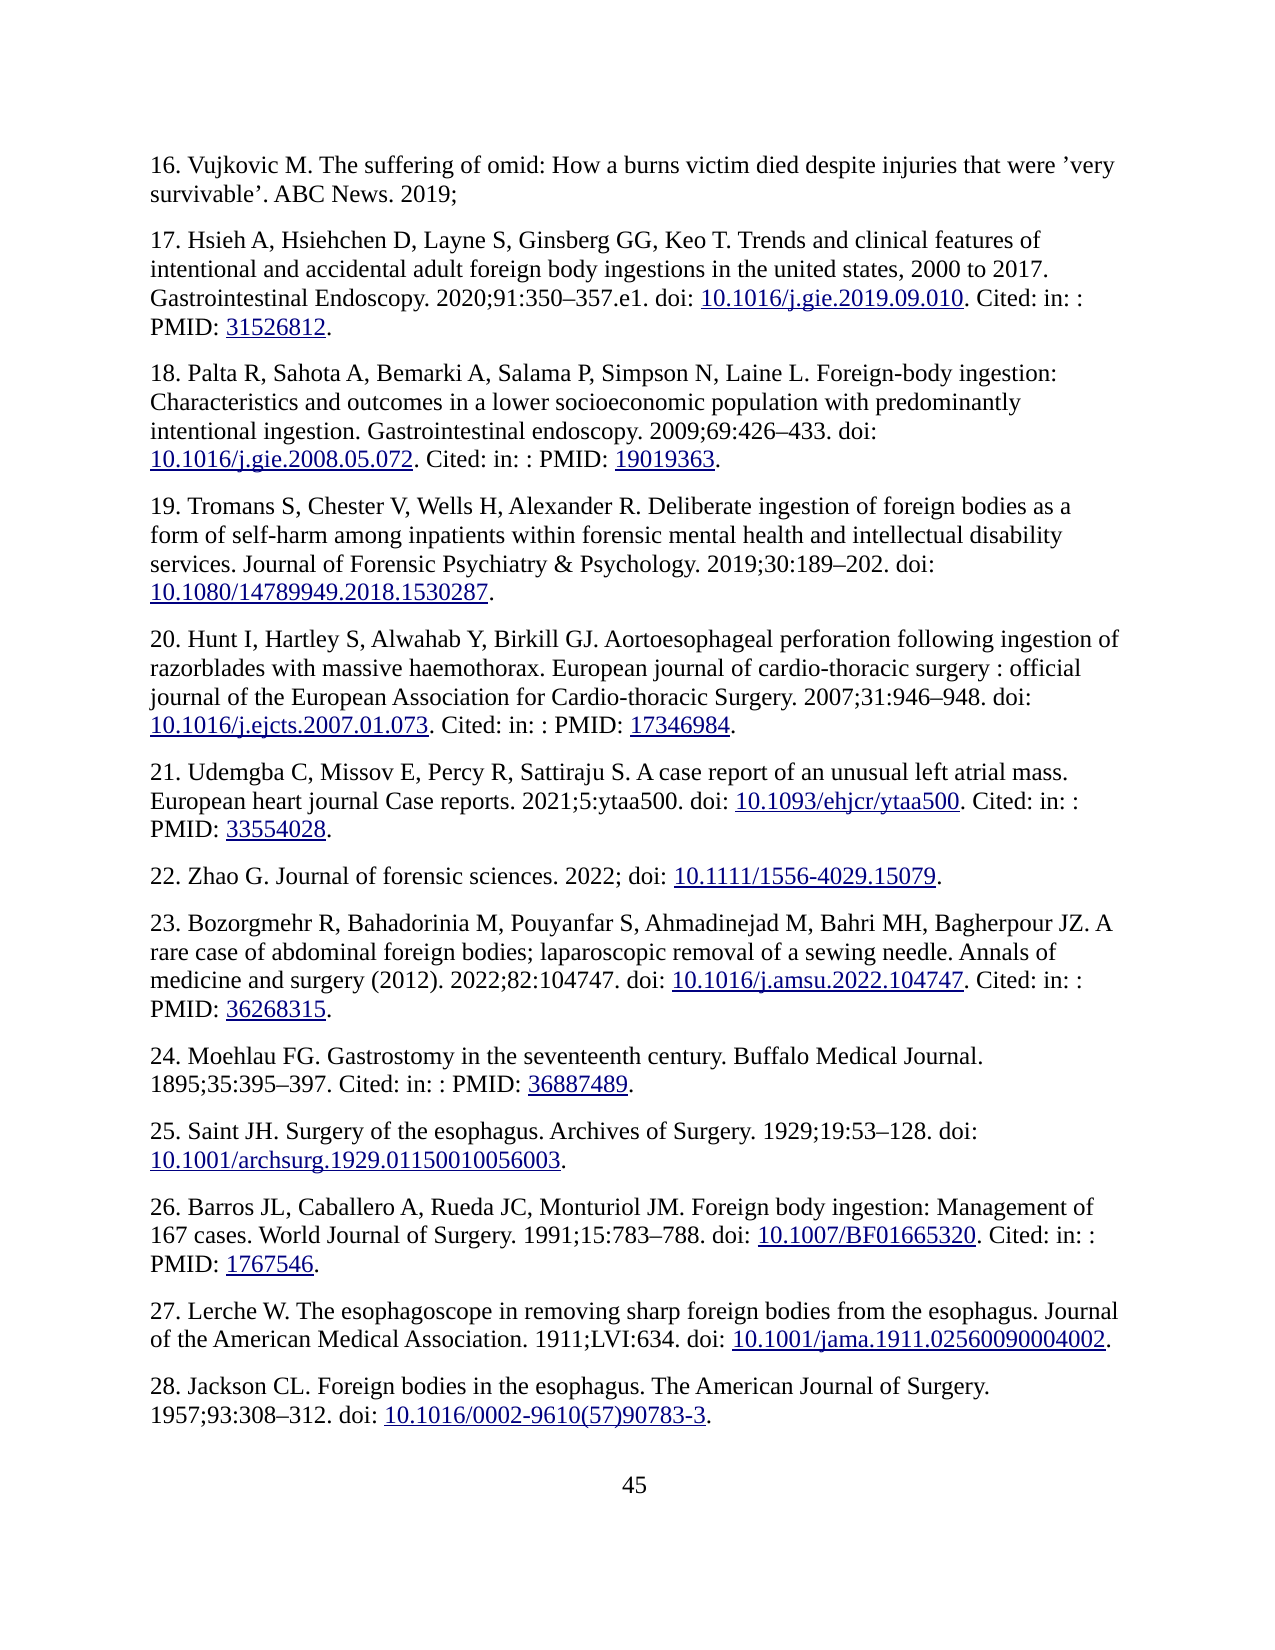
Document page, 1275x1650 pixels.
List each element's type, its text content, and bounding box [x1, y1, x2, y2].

text 28. Jackson CL. Foreign bodies in the esophagus. The American Journal of Surgery. 1957;93:308–312. doi: 10.1016/0002-9610(57)90783-3. [150, 1371, 1125, 1429]
text 27. Lerche W. The esophagoscope in removing sharp foreign bodies from the esophagus. Journal of the American Medical Association. 1911;LVI:634. doi: 10.1001/jama.1911.02560090004002. [150, 1296, 1125, 1353]
text 25. Saint JH. Surgery of the esophagus. Archives of Surgery. 1929;19:53–128. doi: 10.1001/archsurg.1929.01150010056003. [150, 1116, 1125, 1174]
text 16. Vujkovic M. The suffering of omid: How a burns victim died despite injuries that were ’very survivable’. ABC News. 2019; [150, 150, 1125, 207]
text 22. Zhao G. Journal of forensic sciences. 2022; doi: 10.1111/1556-4029.15079. [150, 861, 1125, 890]
text 21. Udemgba C, Missov E, Percy R, Sattiraju S. A case report of an unusual left atrial mass. European heart journal Case reports. 2021;5:ytaa500. doi: 10.1093/ehjcr/ytaa500. Cited: in: : PMID: 33554028. [150, 757, 1125, 843]
text 18. Palta R, Sahota A, Bemarki A, Salama P, Simpson N, Laine L. Foreign-body ingestion: Characteristics and outcomes in a lower socioeconomic population with predominantly intentional ingestion. Gastrointestinal endoscopy. 2009;69:426–433. doi: 10.1016/j.gie.2008.05.072. Cited: in: : PMID: 19019363. [150, 358, 1125, 473]
text 17. Hsieh A, Hsiehchen D, Layne S, Ginsberg GG, Keo T. Trends and clinical features of intentional and accidental adult foreign body ingestions in the united states, 2000 to 2017. Gastrointestinal Endoscopy. 2020;91:350–357.e1. doi: 10.1016/j.gie.2019.09.010. Cited: in: : PMID: 31526812. [150, 225, 1125, 340]
text 19. Tromans S, Chester V, Wells H, Alexander R. Deliberate ingestion of foreign bodies as a form of self-harm among inpatients within forensic mental health and intellectual disability services. Journal of Forensic Psychiatry & Psychology. 2019;30:189–202. doi: 10.1080/14789949.2018.1530287. [150, 491, 1125, 606]
text 26. Barros JL, Caballero A, Rueda JC, Monturiol JM. Foreign body ingestion: Management of 167 cases. World Journal of Surgery. 1991;15:783–788. doi: 10.1007/BF01665320. Cited: in: : PMID: 1767546. [150, 1192, 1125, 1278]
text 20. Hunt I, Hartley S, Alwahab Y, Birkill GJ. Aortoesophageal perforation following ingestion of razorblades with massive haemothorax. European journal of cardio-thoracic surgery : official journal of the European Association for Cardio-thoracic Surgery. 2007;31:946–948. doi: 10.1016/j.ejcts.2007.01.073. Cited: in: : PMID: 17346984. [150, 624, 1125, 739]
text 23. Bozorgmehr R, Bahadorinia M, Pouyanfar S, Ahmadinejad M, Bahri MH, Bagherpour JZ. A rare case of abdominal foreign bodies; laparoscopic removal of a sewing needle. Annals of medicine and surgery (2012). 2022;82:104747. doi: 10.1016/j.amsu.2022.104747. Cited: in: : PMID: 36268315. [150, 908, 1125, 1023]
text 24. Moehlau FG. Gastrostomy in the seventeenth century. Buffalo Medical Journal. 1895;35:395–397. Cited: in: : PMID: 36887489. [150, 1041, 1125, 1098]
